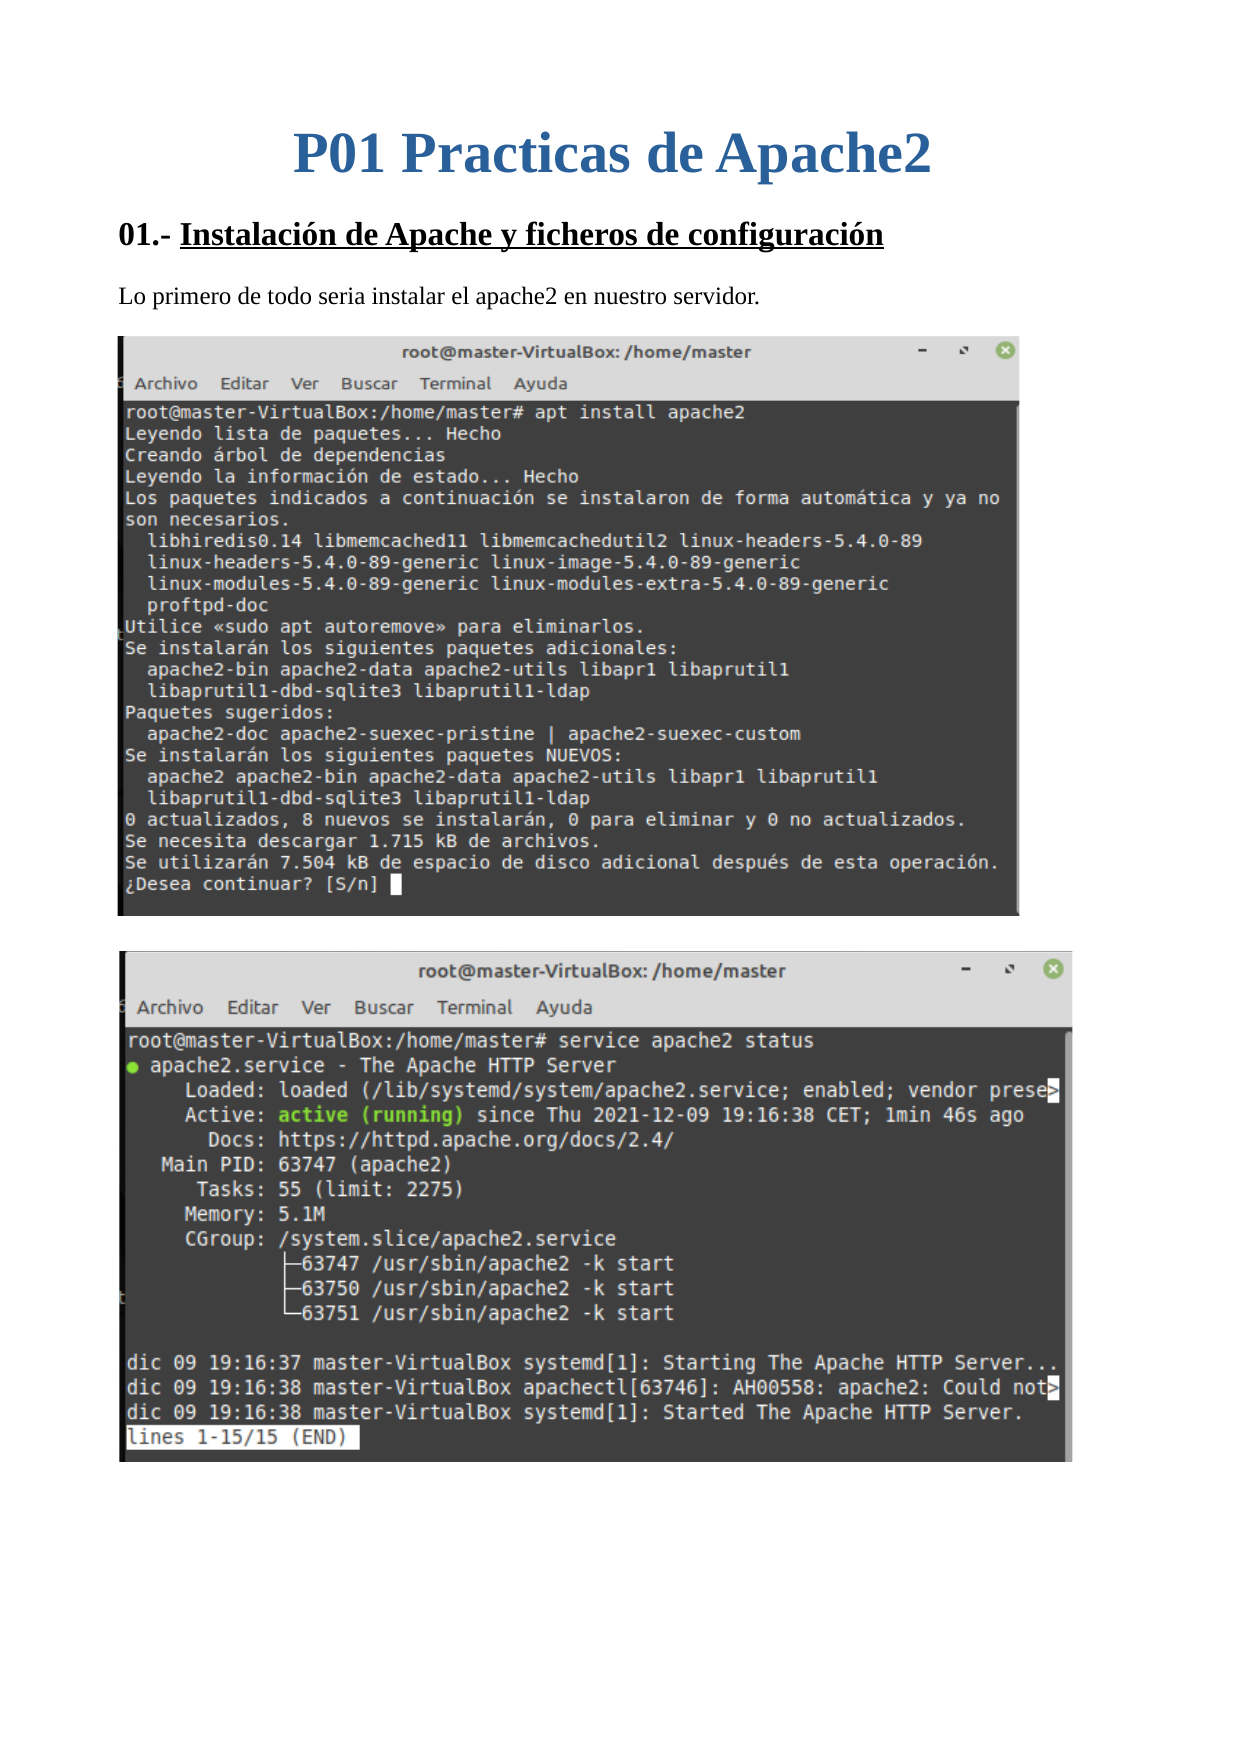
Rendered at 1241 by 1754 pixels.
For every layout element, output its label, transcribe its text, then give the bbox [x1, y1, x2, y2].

picture [817, 336, 1020, 916]
text P01 Practicas de Apache2 [118, 118, 1122, 185]
text Lo primero de todo seria instalar el apache2 en nuestro servidor. [118, 281, 1122, 310]
picture [861, 951, 1073, 1462]
text 01.- Instalación de Apache y ficheros de configuración [118, 214, 1122, 252]
